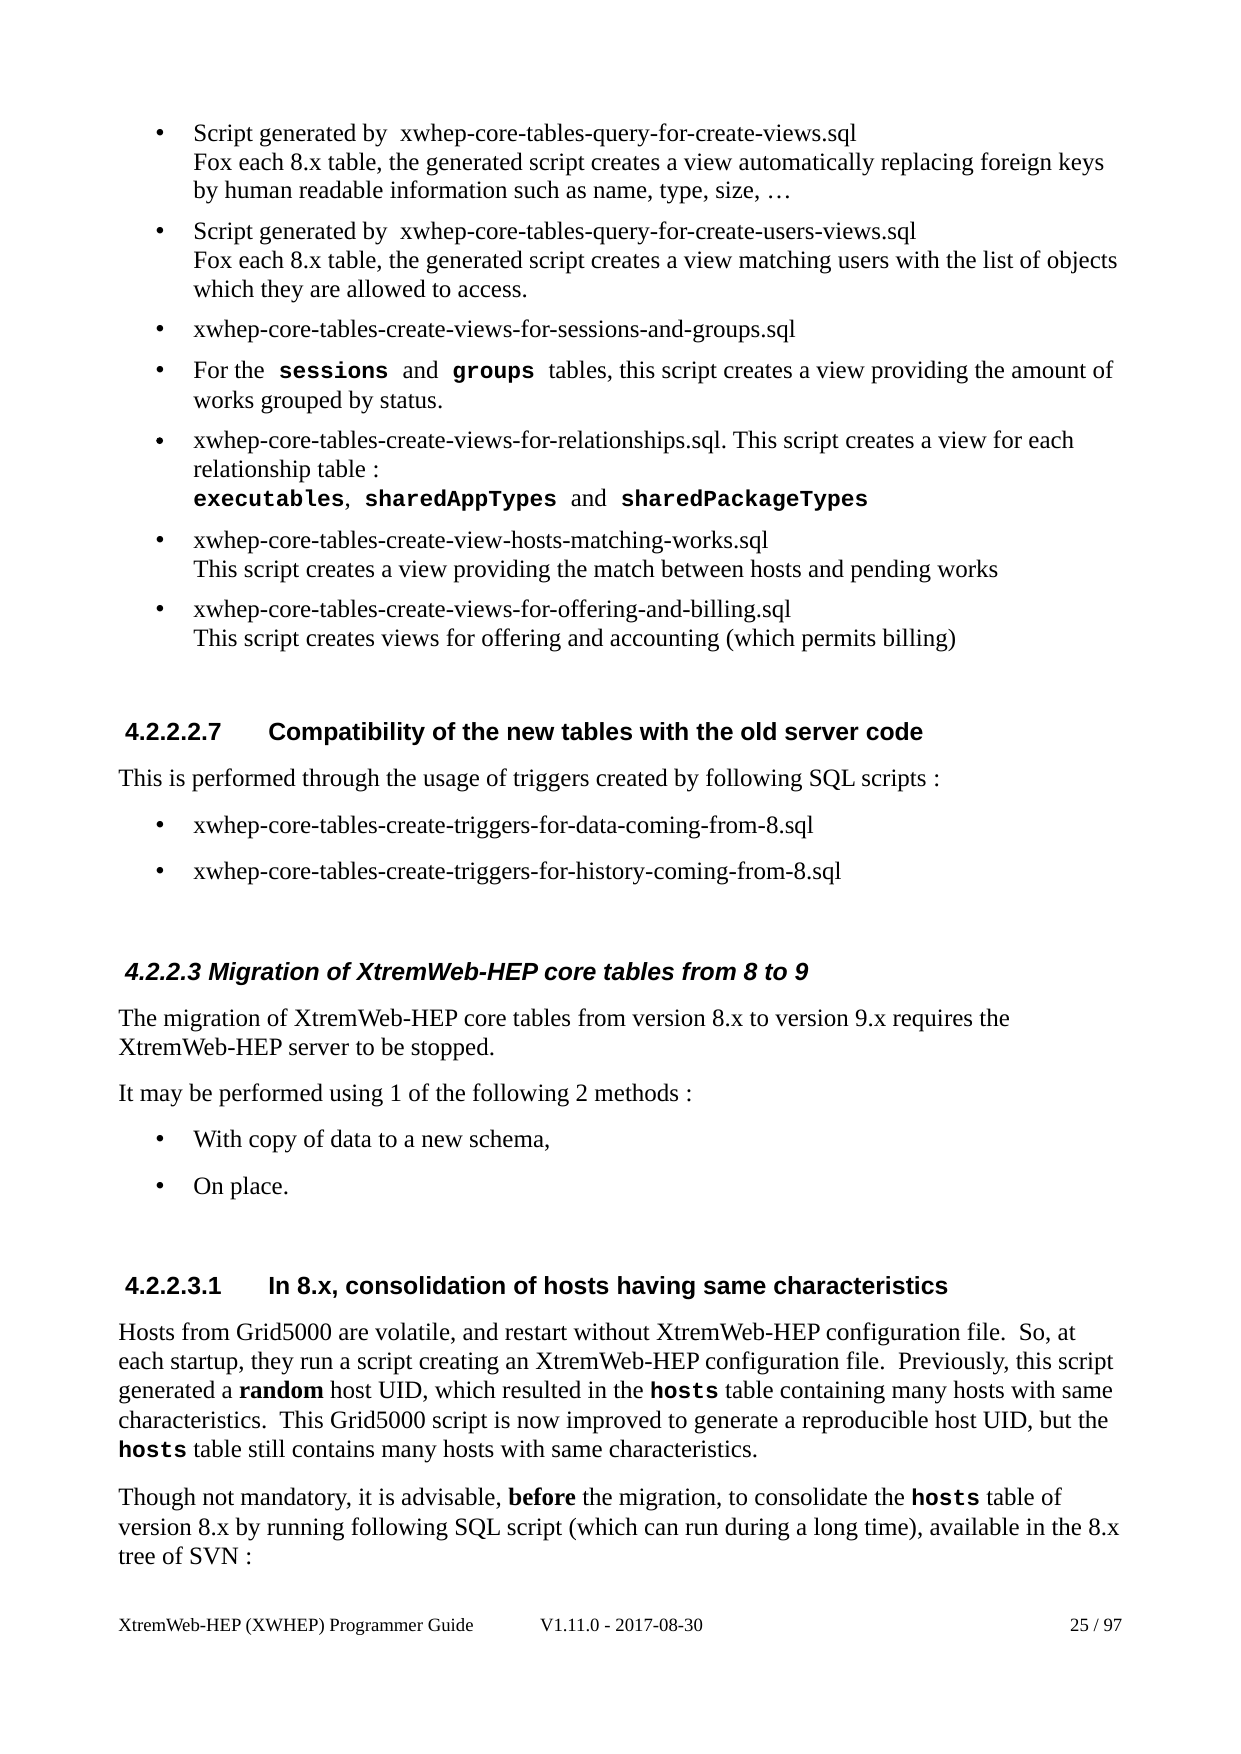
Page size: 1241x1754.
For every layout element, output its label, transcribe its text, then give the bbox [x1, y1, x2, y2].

list xwhep-core-tables-create-views-for-offering-and-billing.sql This script creates views for offering and accounting (which permits billing) [156, 594, 1122, 652]
list xwhep-core-tables-create-views-for-relationships.sql. This script creates a view for each relationship table : executables, sharedAppTypes and sharedPackageTypes [156, 425, 1122, 513]
subtitle In 8.x, consolidation of hosts having same characteristics [118, 1271, 1122, 1300]
text It may be performed using 1 of the following 2 methods : [118, 1078, 1122, 1107]
list For the sessions and groups tables, this script creates a view providing the amount of works grouped by status. [156, 355, 1122, 414]
list xwhep-core-tables-create-views-for-sessions-and-groups.sql [156, 314, 1122, 343]
list xwhep-core-tables-create-view-hosts-matching-works.sql This script creates a view providing the match between hosts and pending works [156, 525, 1122, 582]
text Hosts from Grid5000 are volatile, and restart without XtremWeb-HEP configuration file. So, at each startup, they run a script creating an XtremWeb-HEP configuration file. Previously, this script generated a random host UID, which resulted in the hosts table containing many hosts with same characteristics. This Grid5000 script is now improved to generate a reprodu­cible host UID, but the hosts table still contains many hosts with same characteristics. [118, 1317, 1122, 1464]
text This is performed through the usage of triggers created by following SQL scripts : [118, 763, 1122, 792]
list xwhep-core-tables-create-triggers-for-data-coming-from-8.sql [156, 810, 1122, 839]
text Though not mandatory, it is advisable, before the migration, to consolidate the hosts table of version 8.x by running following SQL script (which can run during a long time), available in the 8.x tree of SVN : [118, 1482, 1122, 1569]
list xwhep-core-tables-create-triggers-for-history-coming-from-8.sql [156, 856, 1122, 885]
list On place. [156, 1171, 1122, 1200]
text The migration of XtremWeb-HEP core tables from version 8.x to version 9.x requires the XtremWeb-HEP server to be stopped. [118, 1003, 1122, 1060]
subtitle Compatibility of the new tables with the old server code [118, 717, 1122, 746]
list Script generated by xwhep-core-tables-query-for-create-users-views.sql Fox each 8.x table, the generated script creates a view matching users with the list of objects which they are allowed to access. [156, 216, 1122, 302]
list With copy of data to a new schema, [156, 1124, 1122, 1153]
list Script generated by xwhep-core-tables-query-for-create-views.sql Fox each 8.x table, the generated script creates a view automatically replacing foreign keys by human readable information such as name, type, size, … [156, 118, 1122, 204]
subtitle Migration of XtremWeb-HEP core tables from 8 to 9 [118, 957, 1122, 985]
